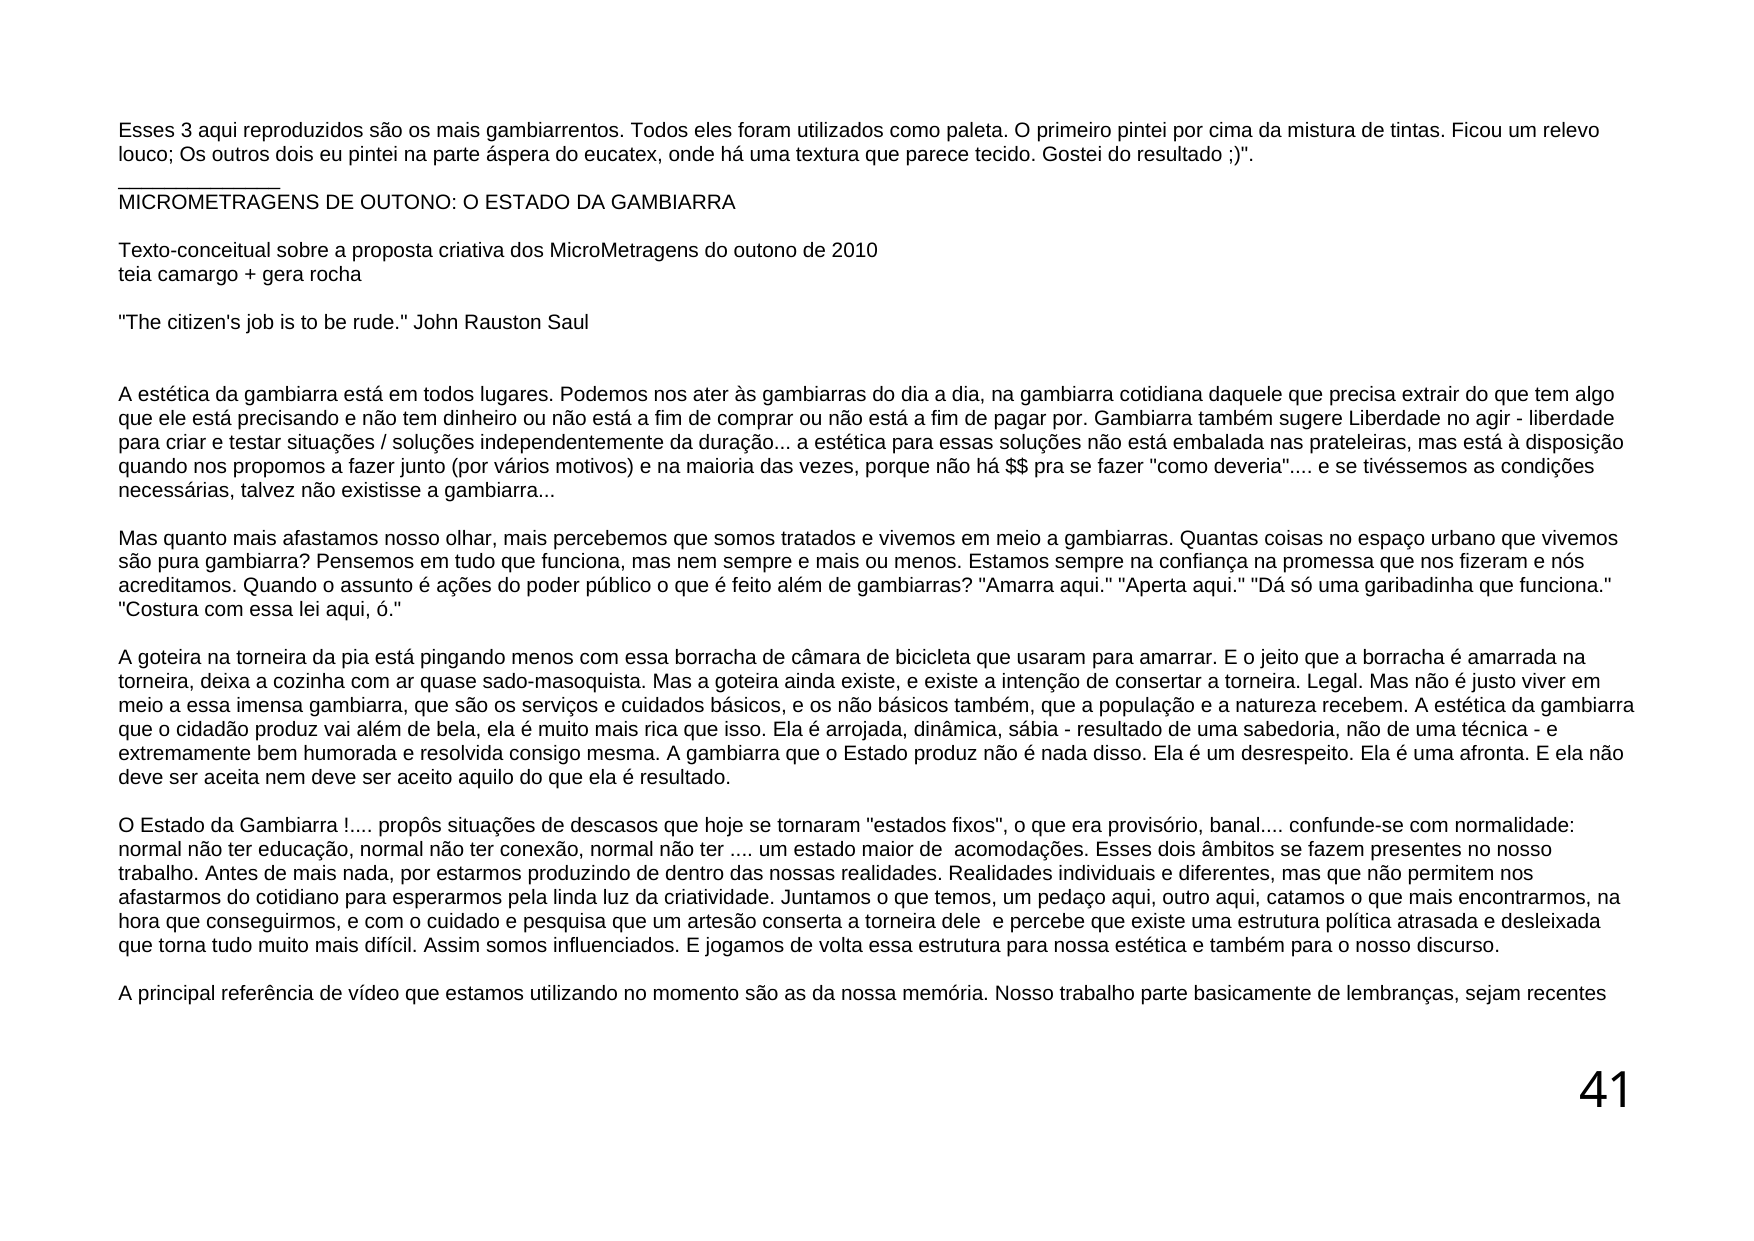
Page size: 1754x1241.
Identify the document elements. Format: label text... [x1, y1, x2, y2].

text O Estado da Gambiarra !.... propôs situações de descasos que hoje se tornaram "estados fixos", o que era provisório, banal.... confunde-se com normalidade: normal não ter educação, normal não ter conexão, normal não ter .... um estado maior de acomodações. Esses dois âmbitos se fazem presentes no nosso trabalho. Antes de mais nada, por estarmos produzindo de dentro das nossas realidades. Realidades individuais e diferentes, mas que não permitem nos afastarmos do cotidiano para esperarmos pela linda luz da criatividade. Juntamos o que temos, um pedaço aqui, outro aqui, catamos o que mais encontrarmos, na hora que conseguirmos, e com o cuidado e pesquisa que um artesão conserta a torneira dele e percebe que existe uma estrutura política atrasada e desleixada que torna tudo muito mais difícil. Assim somos influenciados. E jogamos de volta essa estrutura para nossa estética e também para o nosso discurso. [118, 813, 1636, 957]
text A goteira na torneira da pia está pingando menos com essa borracha de câmara de bicicleta que usaram para amarrar. E o jeito que a borracha é amarrada na torneira, deixa a cozinha com ar quase sado-masoquista. Mas a goteira ainda existe, e existe a intenção de consertar a torneira. Legal. Mas não é justo viver em meio a essa imensa gambiarra, que são os serviços e cuidados básicos, e os não básicos também, que a população e a natureza recebem. A estética da gambiarra que o cidadão produz vai além de bela, ela é muito mais rica que isso. Ela é arrojada, dinâmica, sábia - resultado de uma sabedoria, não de uma técnica - e extremamente bem humorada e resolvida consigo mesma. A gambiarra que o Estado produz não é nada disso. Ela é um desrespeito. Ela é uma afronta. E ela não deve ser aceita nem deve ser aceito aquilo do que ela é resultado. [118, 645, 1636, 789]
text MICROMETRAGENS DE OUTONO: O ESTADO DA GAMBIARRA [118, 190, 1636, 214]
text A estética da gambiarra está em todos lugares. Podemos nos ater às gambiarras do dia a dia, na gambiarra cotidiana daquele que precisa extrair do que tem algo que ele está precisando e não tem dinheiro ou não está a fim de comprar ou não está a fim de pagar por. Gambiarra também sugere Liberdade no agir - liberdade para criar e testar situações / soluções independentemente da duração... a estética para essas soluções não está embalada nas prateleiras, mas está à disposição quando nos propomos a fazer junto (por vários motivos) e na maioria das vezes, porque não há $$ pra se fazer "como deveria".... e se tivéssemos as condições necessárias, talvez não existisse a gambiarra... [118, 382, 1636, 501]
text Mas quanto mais afastamos nosso olhar, mais percebemos que somos tratados e vivemos em meio a gambiarras. Quantas coisas no espaço urbano que vivemos são pura gambiarra? Pensemos em tudo que funciona, mas nem sempre e mais ou menos. Estamos sempre na confiança na promessa que nos fizeram e nós acreditamos. Quando o assunto é ações do poder público o que é feito além de gambiarras? "Amarra aqui." "Aperta aqui." "Dá só uma garibadinha que funciona." "Costura com essa lei aqui, ó." [118, 525, 1636, 621]
text Esses 3 aqui reproduzidos são os mais gambiarrentos. Todos eles foram utilizados como paleta. O primeiro pintei por cima da mistura de tintas. Ficou um relevo louco; Os outros dois eu pintei na parte áspera do eucatex, onde há uma textura que parece tecido. Gostei do resultado ;)". [118, 118, 1636, 166]
text Texto-conceitual sobre a proposta criativa dos MicroMetragens do outono de 2010 [118, 238, 1636, 262]
text "The citizen's job is to be rude." John Rauston Saul [118, 310, 1636, 334]
text ______________ [118, 166, 1636, 190]
text A principal referência de vídeo que estamos utilizando no momento são as da nossa memória. Nosso trabalho parte basicamente de lembranças, sejam recentes [118, 981, 1636, 1004]
text teia camargo + gera rocha [118, 262, 1636, 286]
